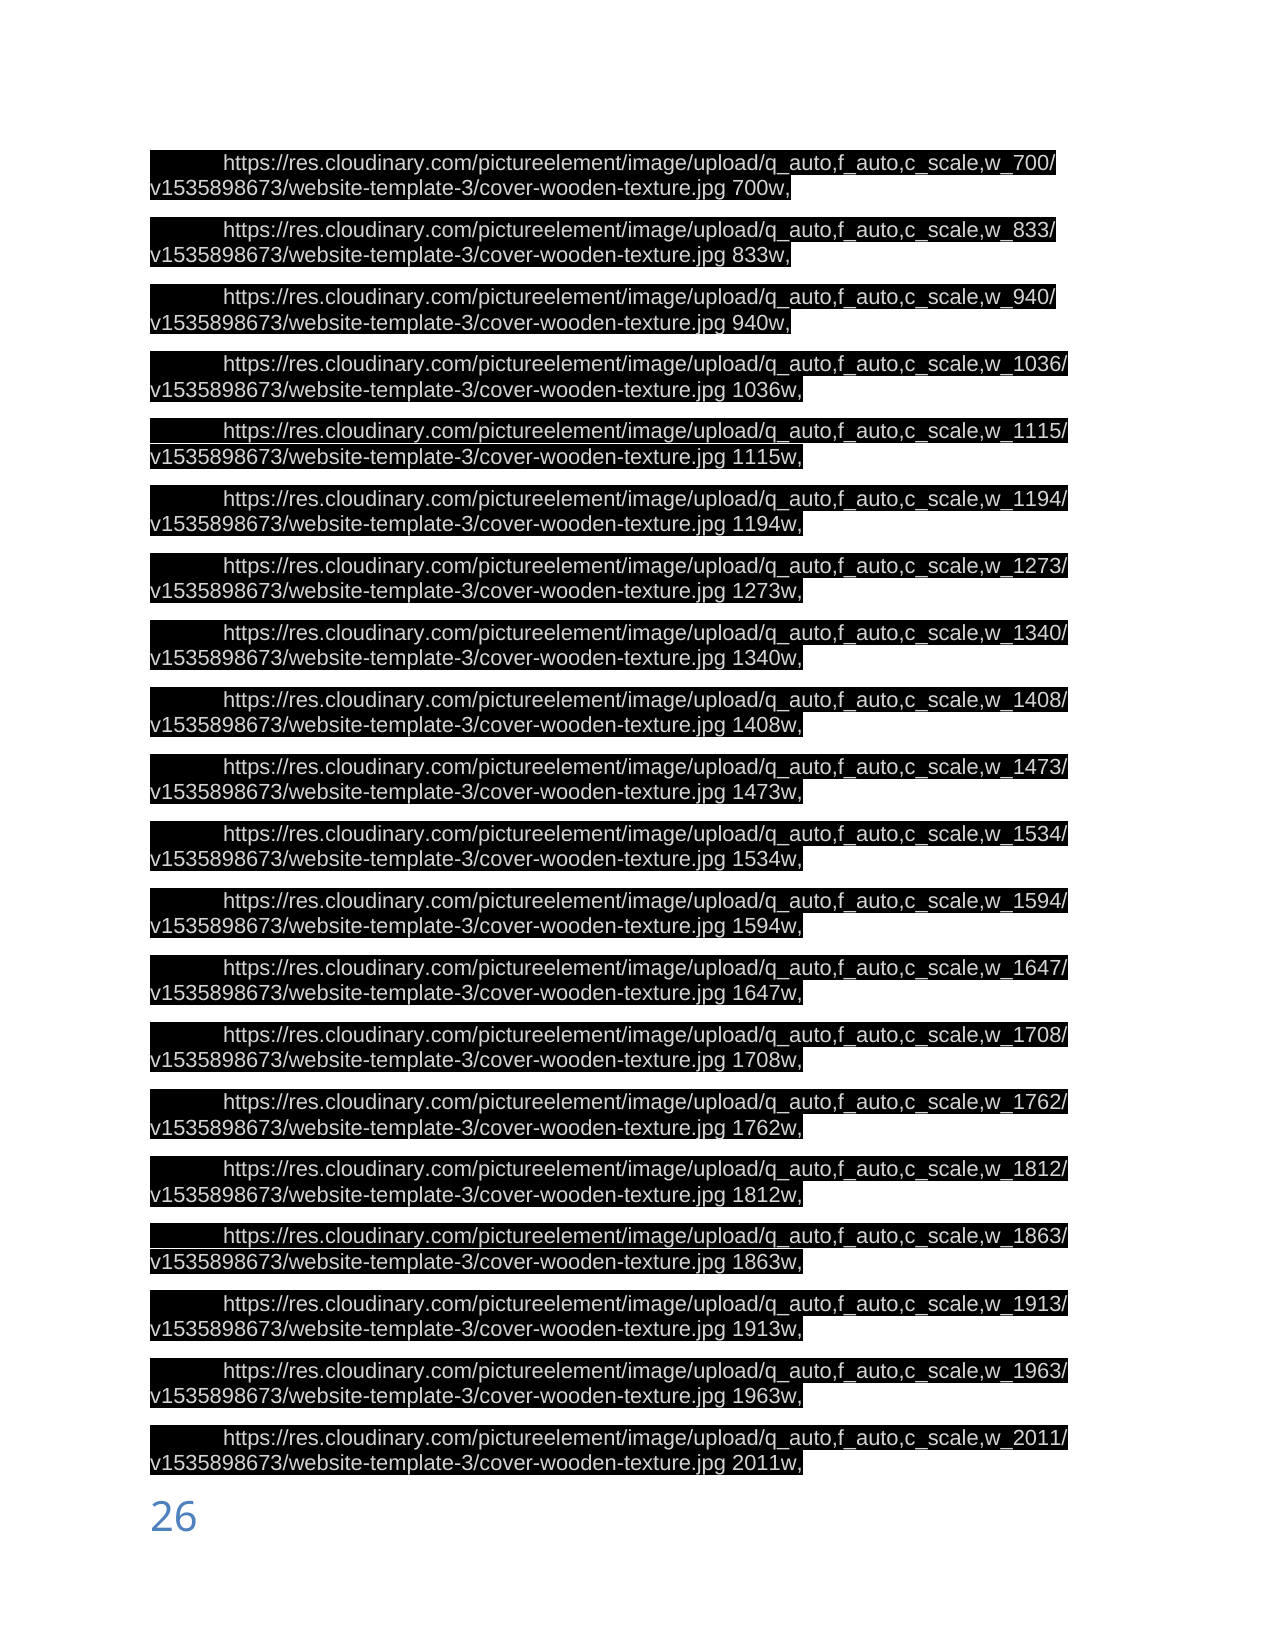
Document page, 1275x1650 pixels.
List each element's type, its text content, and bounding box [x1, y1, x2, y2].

text https://res.cloudinary.com/pictureelement/image/upload/q_auto,f_auto,c_scale,w_1594/v1535898673/website-template-3/cover-wooden-texture.jpg 1594w, [150, 888, 1109, 938]
text https://res.cloudinary.com/pictureelement/image/upload/q_auto,f_auto,c_scale,w_2011/v1535898673/website-template-3/cover-wooden-texture.jpg 2011w, [150, 1424, 1109, 1475]
text https://res.cloudinary.com/pictureelement/image/upload/q_auto,f_auto,c_scale,w_1762/v1535898673/website-template-3/cover-wooden-texture.jpg 1762w, [150, 1089, 1109, 1139]
text https://res.cloudinary.com/pictureelement/image/upload/q_auto,f_auto,c_scale,w_1812/v1535898673/website-template-3/cover-wooden-texture.jpg 1812w, [150, 1156, 1109, 1207]
text https://res.cloudinary.com/pictureelement/image/upload/q_auto,f_auto,c_scale,w_1647/v1535898673/website-template-3/cover-wooden-texture.jpg 1647w, [150, 955, 1109, 1005]
text https://res.cloudinary.com/pictureelement/image/upload/q_auto,f_auto,c_scale,w_940/v1535898673/website-template-3/cover-wooden-texture.jpg 940w, [150, 284, 1109, 334]
text https://res.cloudinary.com/pictureelement/image/upload/q_auto,f_auto,c_scale,w_1863/v1535898673/website-template-3/cover-wooden-texture.jpg 1863w, [150, 1223, 1109, 1274]
text https://res.cloudinary.com/pictureelement/image/upload/q_auto,f_auto,c_scale,w_1708/v1535898673/website-template-3/cover-wooden-texture.jpg 1708w, [150, 1022, 1109, 1072]
text https://res.cloudinary.com/pictureelement/image/upload/q_auto,f_auto,c_scale,w_700/v1535898673/website-template-3/cover-wooden-texture.jpg 700w, [150, 150, 1109, 200]
text https://res.cloudinary.com/pictureelement/image/upload/q_auto,f_auto,c_scale,w_1194/v1535898673/website-template-3/cover-wooden-texture.jpg 1194w, [150, 485, 1109, 536]
text https://res.cloudinary.com/pictureelement/image/upload/q_auto,f_auto,c_scale,w_1273/v1535898673/website-template-3/cover-wooden-texture.jpg 1273w, [150, 552, 1109, 603]
text https://res.cloudinary.com/pictureelement/image/upload/q_auto,f_auto,c_scale,w_1913/v1535898673/website-template-3/cover-wooden-texture.jpg 1913w, [150, 1290, 1109, 1341]
text https://res.cloudinary.com/pictureelement/image/upload/q_auto,f_auto,c_scale,w_1408/v1535898673/website-template-3/cover-wooden-texture.jpg 1408w, [150, 687, 1109, 737]
text https://res.cloudinary.com/pictureelement/image/upload/q_auto,f_auto,c_scale,w_1534/v1535898673/website-template-3/cover-wooden-texture.jpg 1534w, [150, 821, 1109, 871]
text https://res.cloudinary.com/pictureelement/image/upload/q_auto,f_auto,c_scale,w_1115/v1535898673/website-template-3/cover-wooden-texture.jpg 1115w, [150, 418, 1109, 469]
text https://res.cloudinary.com/pictureelement/image/upload/q_auto,f_auto,c_scale,w_1473/v1535898673/website-template-3/cover-wooden-texture.jpg 1473w, [150, 754, 1109, 804]
text https://res.cloudinary.com/pictureelement/image/upload/q_auto,f_auto,c_scale,w_1036/v1535898673/website-template-3/cover-wooden-texture.jpg 1036w, [150, 351, 1109, 402]
text https://res.cloudinary.com/pictureelement/image/upload/q_auto,f_auto,c_scale,w_1340/v1535898673/website-template-3/cover-wooden-texture.jpg 1340w, [150, 619, 1109, 670]
text https://res.cloudinary.com/pictureelement/image/upload/q_auto,f_auto,c_scale,w_833/v1535898673/website-template-3/cover-wooden-texture.jpg 833w, [150, 217, 1109, 267]
text https://res.cloudinary.com/pictureelement/image/upload/q_auto,f_auto,c_scale,w_1963/v1535898673/website-template-3/cover-wooden-texture.jpg 1963w, [150, 1357, 1109, 1408]
